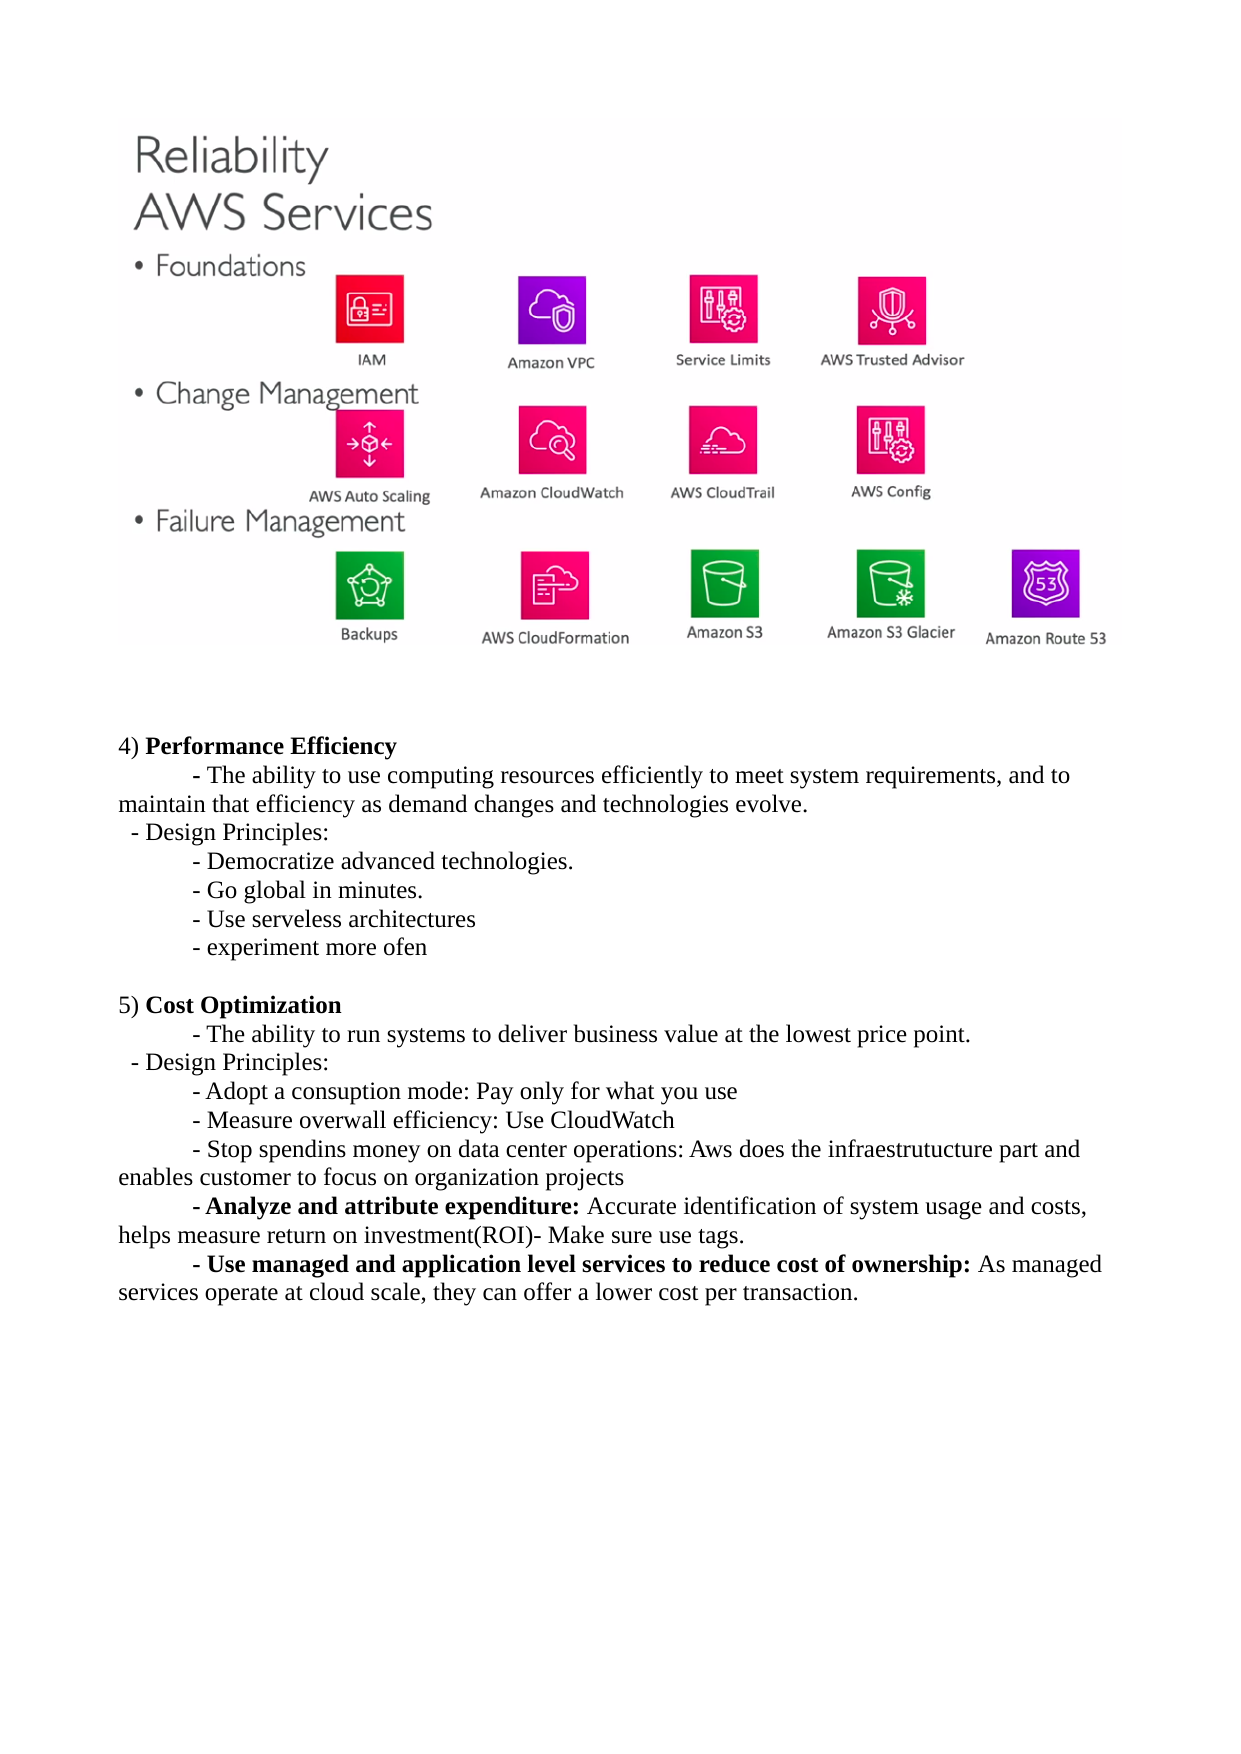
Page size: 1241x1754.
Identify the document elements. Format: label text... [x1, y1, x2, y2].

picture [118, 118, 1123, 645]
text - Design Principles: [118, 817, 1122, 846]
text - Adopt a consuption mode: Pay only for what you use [118, 1076, 1122, 1105]
text - Go global in minutes. [118, 875, 1122, 904]
text - The ability to run systems to deliver business value at the lowest price point. [118, 1019, 1122, 1047]
text 5) Cost Optimization [118, 990, 1122, 1019]
text - Use managed and application level services to reduce cost of ownership: As managed services operate at cloud scale, they can offer a lower cost per transaction. [118, 1249, 1122, 1306]
text 4) Performance Efficiency [118, 731, 1122, 760]
text - Stop spendins money on data center operations: Aws does the infraestrutucture part and enables customer to focus on organization projects [118, 1134, 1122, 1191]
text - Use serveless architectures [118, 904, 1122, 932]
text - Design Principles: [118, 1047, 1122, 1076]
text - experiment more ofen [118, 932, 1122, 961]
text - The ability to use computing resources efficiently to meet system requirements, and to maintain that efficiency as demand changes and technologies evolve. [118, 760, 1122, 817]
text - Democratize advanced technologies. [118, 846, 1122, 875]
text - Measure overwall efficiency: Use CloudWatch [118, 1105, 1122, 1134]
text - Analyze and attribute expenditure: Accurate identification of system usage and costs, helps measure return on investment(ROI)- Make sure use tags. [118, 1191, 1122, 1249]
